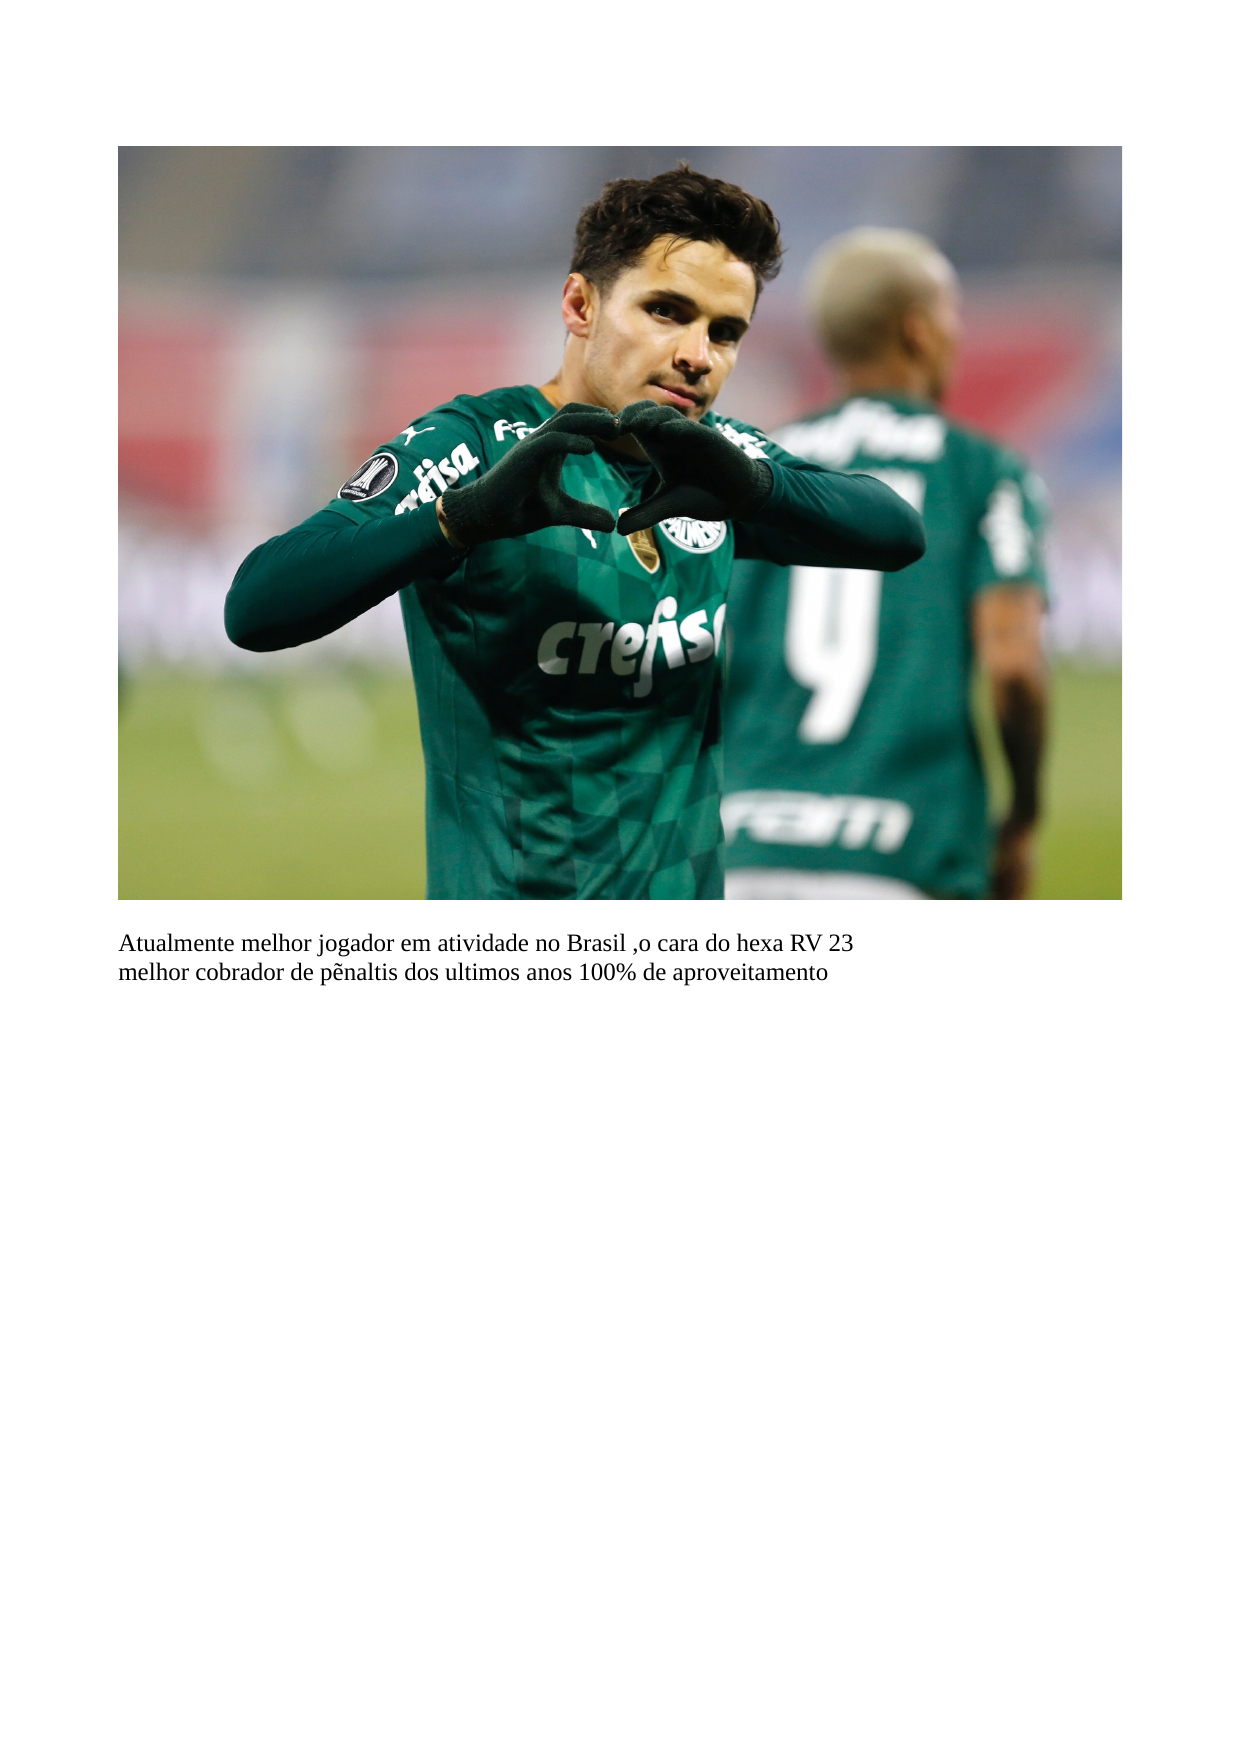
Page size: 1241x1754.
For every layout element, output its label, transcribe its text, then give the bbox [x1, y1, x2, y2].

picture [118, 146, 1123, 900]
text melhor cobrador de pẽnaltis dos ultimos anos 100% de aproveitamento [118, 957, 1122, 986]
text Atualmente melhor jogador em atividade no Brasil ,o cara do hexa RV 23 [118, 928, 1122, 957]
